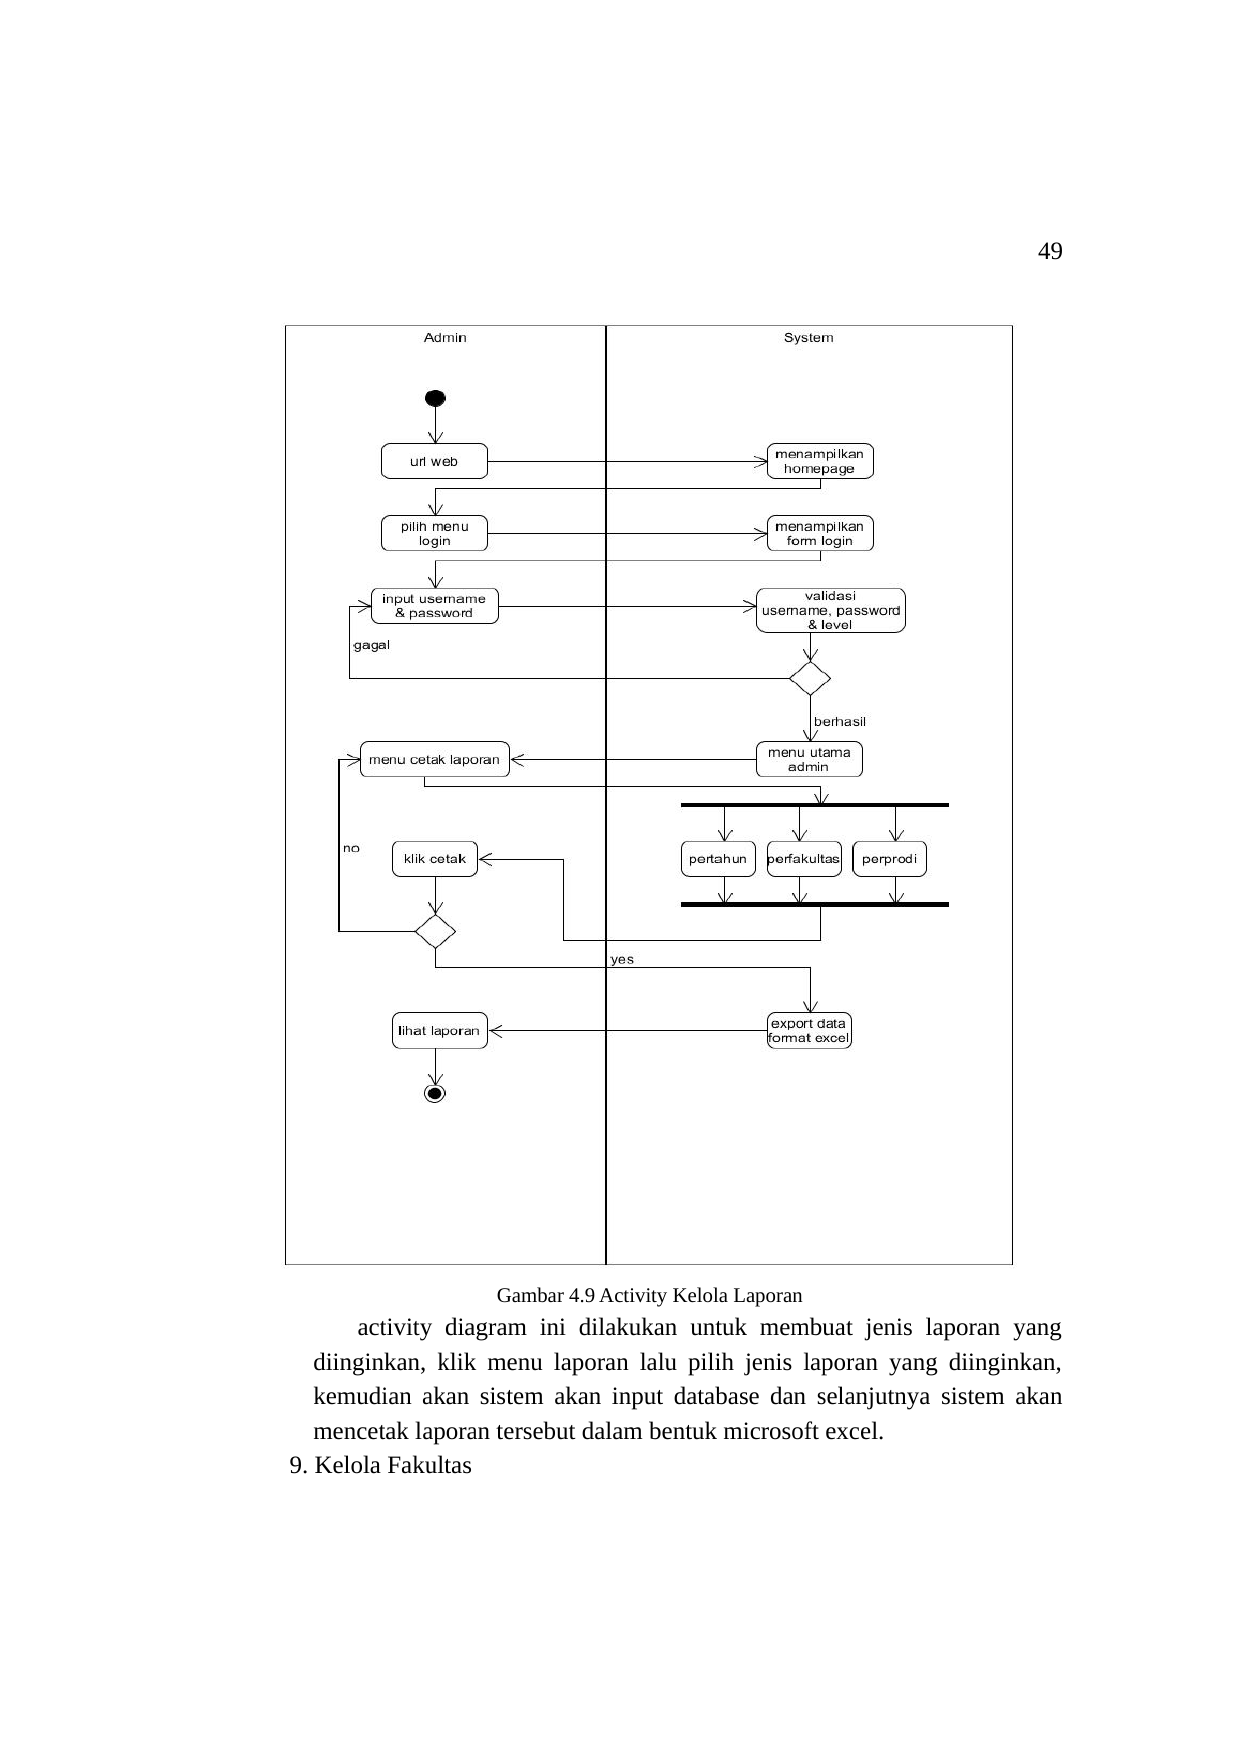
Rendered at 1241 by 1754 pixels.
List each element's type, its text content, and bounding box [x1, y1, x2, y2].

text activity diagram ini dilakukan untuk membuat jenis laporan yang diinginkan, klik menu laporan lalu pilih jenis laporan yang diinginkan, kemudian akan sistem akan input database dan selanjutnya sistem akan mencetak laporan tersebut dalam bentuk microsoft excel. [264, 295, 1063, 1445]
text Gambar 4.9 Activity Kelola Laporan [264, 1283, 1035, 1307]
text 9. Kelola Fakultas [289, 1450, 1063, 1479]
picture [264, 307, 1035, 1283]
